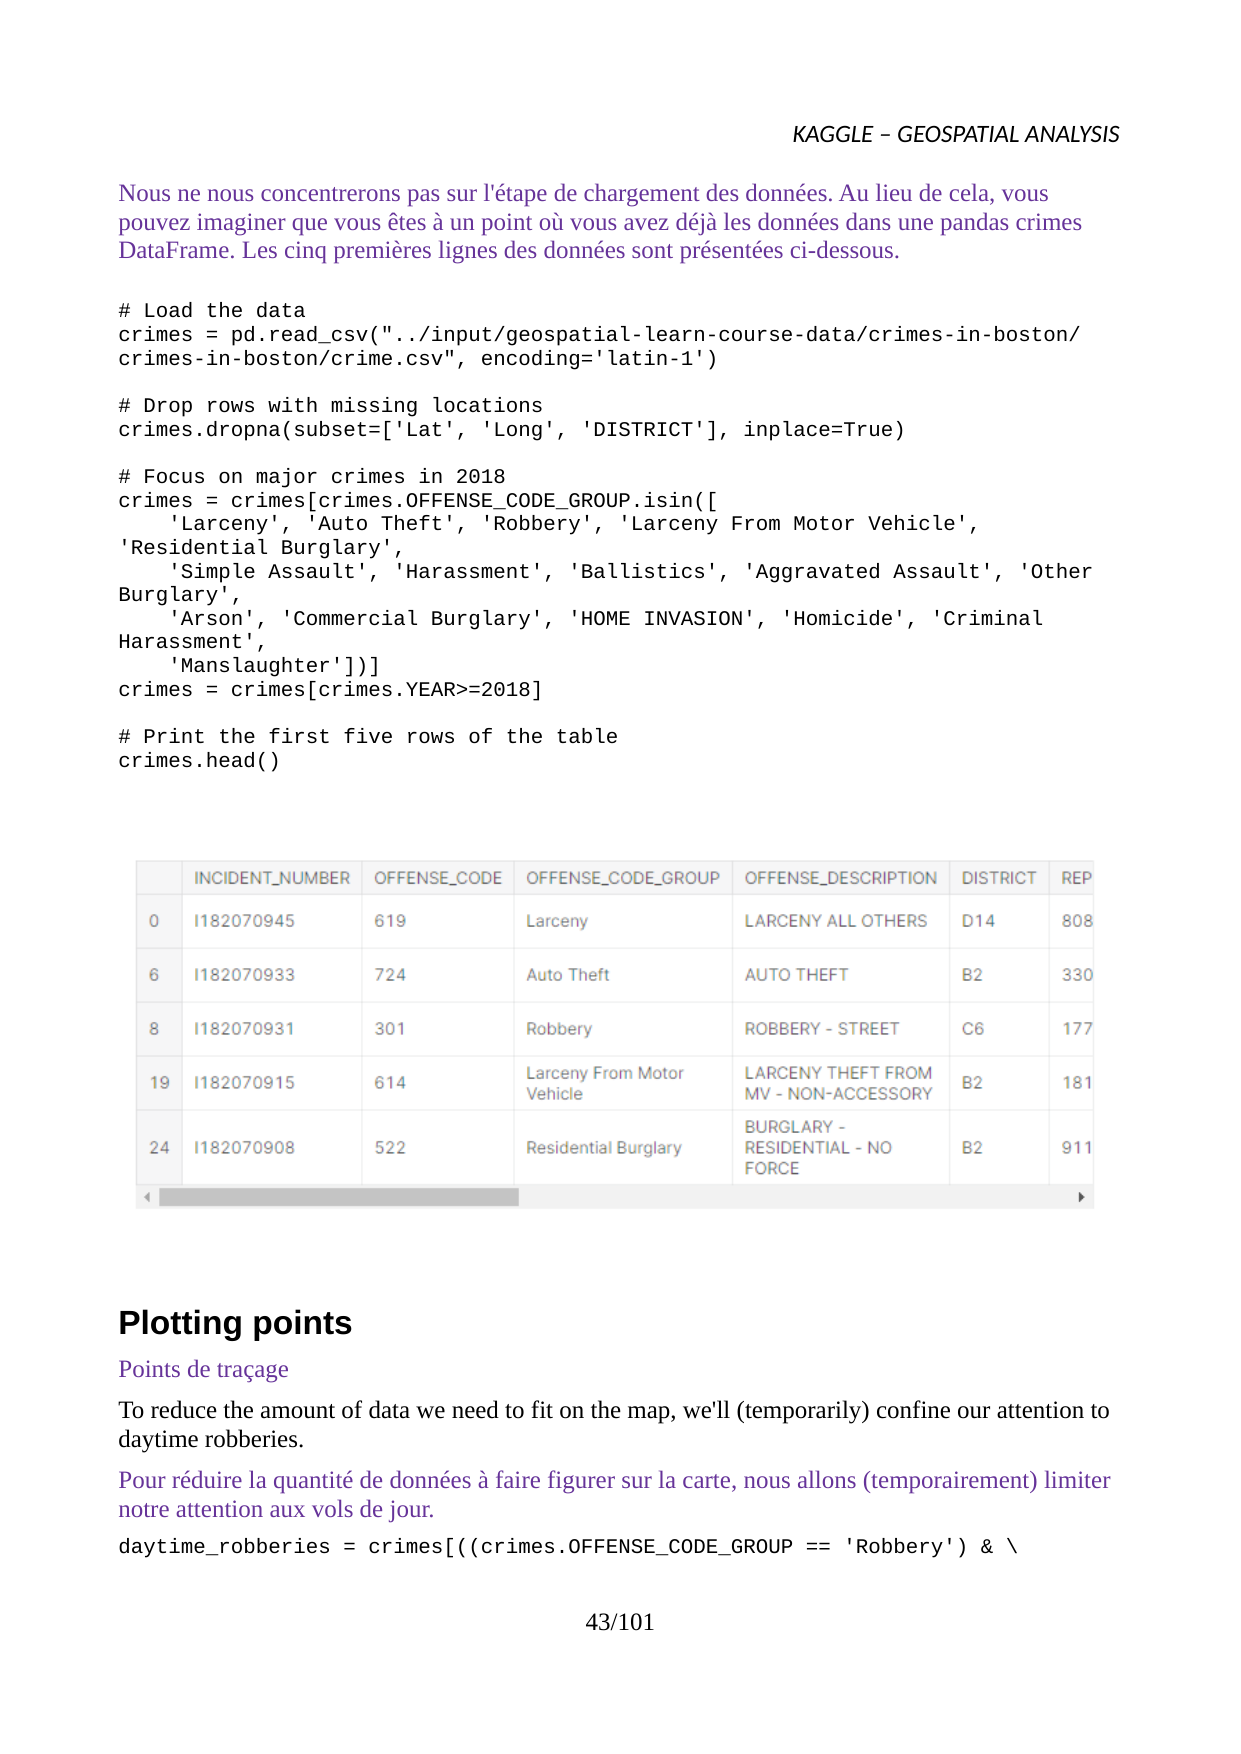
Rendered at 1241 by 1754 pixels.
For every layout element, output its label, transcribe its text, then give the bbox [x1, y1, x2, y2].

picture [118, 844, 1122, 1227]
text Pour réduire la quantité de données à faire figurer sur la carte, nous allons (temporairement) limiter notre attention aux vols de jour. [118, 1466, 1122, 1523]
text crimes.head() [118, 750, 1122, 773]
text daytime_robberies = crimes[((crimes.OFFENSE_CODE_GROUP == 'Robbery') & \ [118, 1536, 1122, 1559]
text 'Larceny', 'Auto Theft', 'Robbery', 'Larceny From Motor Vehicle', 'Residential Burglary', [118, 513, 1122, 561]
subtitle Plotting points [118, 1303, 1122, 1342]
text Points de traçage [118, 1354, 1122, 1383]
text # Print the first five rows of the table [118, 726, 1122, 750]
text # Drop rows with missing locations [118, 395, 1122, 419]
text 'Arson', 'Commercial Burglary', 'HOME INVASION', 'Homicide', 'Criminal Harassment', [118, 608, 1122, 655]
text crimes = crimes[crimes.YEAR>=2018] [118, 679, 1122, 702]
text Nous ne nous concentrerons pas sur l'étape de chargement des données. Au lieu de cela, vous pouvez imaginer que vous êtes à un point où vous avez déjà les données dans une pandas crimes DataFrame. Les cinq premières lignes des données sont présentées ci-dessous. [118, 178, 1122, 264]
text # Load the data [118, 301, 1122, 324]
text To reduce the amount of data we need to fit on the map, we'll (temporarily) confine our attention to daytime robberies. [118, 1396, 1122, 1453]
text crimes = pd.read_csv("../input/geospatial-learn-course-data/crimes-in-boston/crimes-in-boston/crime.csv", encoding='latin-1') [118, 324, 1122, 371]
text crimes = crimes[crimes.OFFENSE_CODE_GROUP.isin([ [118, 490, 1122, 513]
text 'Manslaughter'])] [118, 655, 1122, 679]
text crimes.dropna(subset=['Lat', 'Long', 'DISTRICT'], inplace=True) [118, 419, 1122, 442]
text # Focus on major crimes in 2018 [118, 466, 1122, 490]
text 'Simple Assault', 'Harassment', 'Ballistics', 'Aggravated Assault', 'Other Burglary', [118, 561, 1122, 608]
